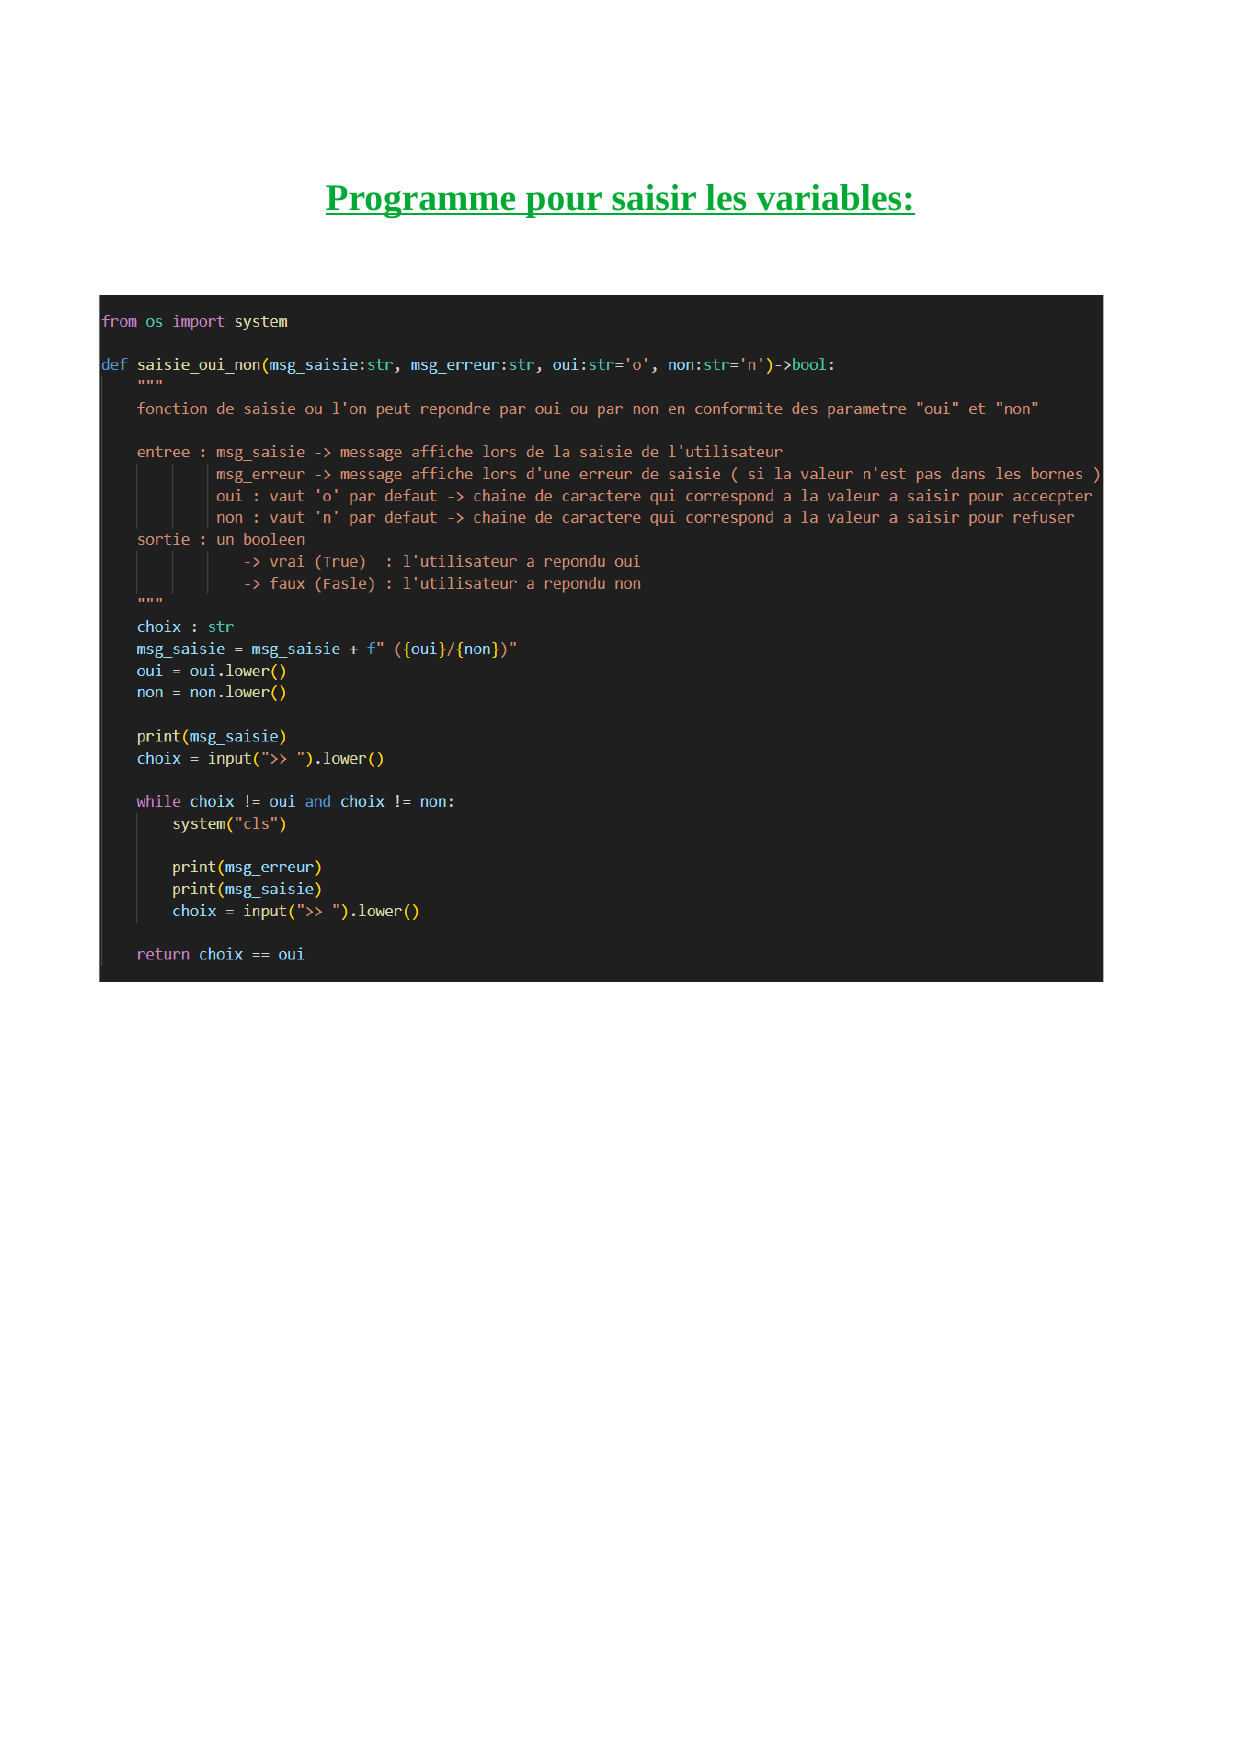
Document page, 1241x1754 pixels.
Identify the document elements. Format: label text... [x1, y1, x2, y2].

text Programme pour saisir les variables: [118, 176, 1122, 219]
picture [99, 295, 1104, 982]
